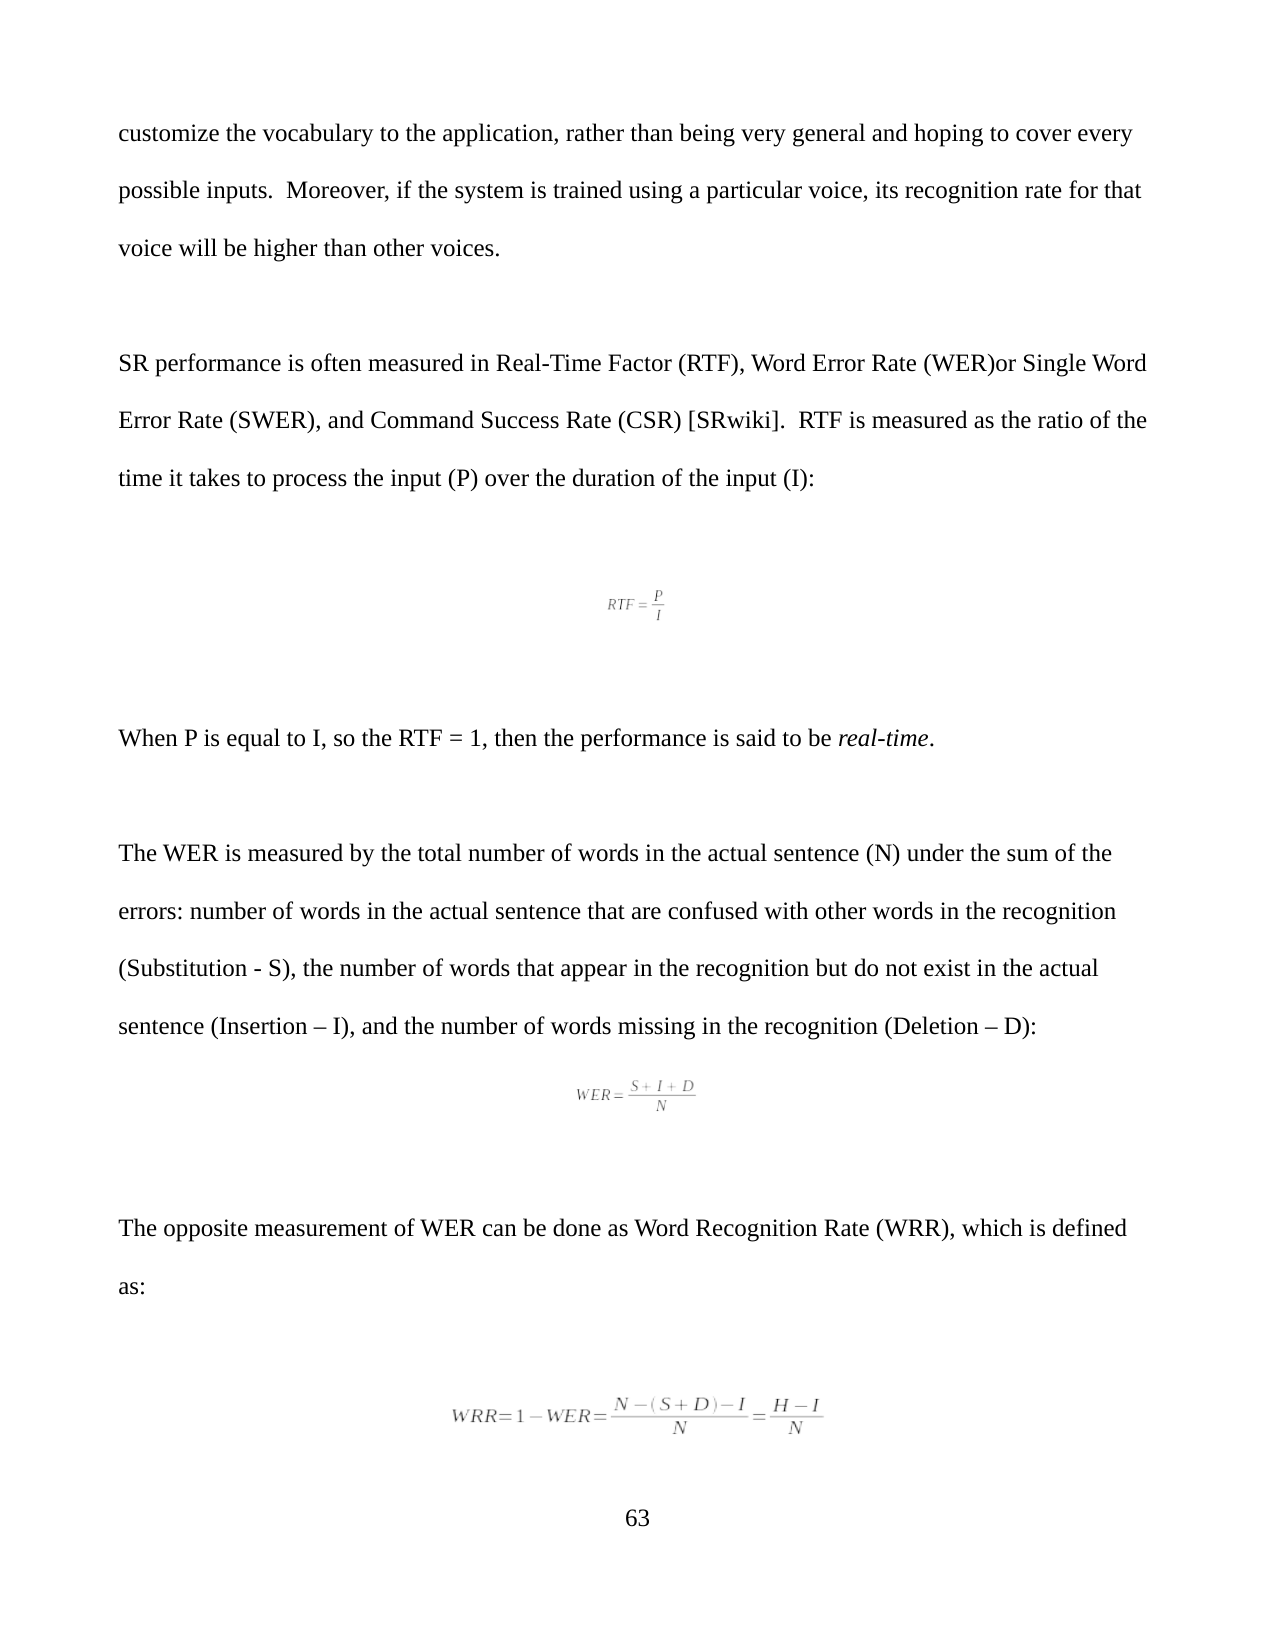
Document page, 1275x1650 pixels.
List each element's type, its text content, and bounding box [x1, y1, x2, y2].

text When P is equal to I, so the RTF = 1, then the performance is said to be real-time. [118, 723, 1157, 752]
text The opposite measurement of WER can be done as Word Recognition Rate (WRR), which is defined as: [118, 1213, 1157, 1299]
text The WER is measured by the total number of words in the actual sentence (N) under the sum of the errors: number of words in the actual sentence that are confused with other words in the recognition (Substitution - S), the number of words that appear in the recognition but do not exist in the actual sentence (Insertion – I), and the number of words missing in the recognition (Deletion – D): [118, 838, 1157, 1039]
text SR performance is often measured in Real-Time Factor (RTF), Word Error Rate (WER)or Single Word Error Rate (SWER), and Command Success Rate (CSR) [SRwiki]. RTF is measured as the ratio of the time it takes to process the input (P) over the duration of the input (I): [118, 348, 1157, 492]
text customize the vocabulary to the application, rather than being very general and hoping to cover every possible inputs. Moreover, if the system is trained using a particular voice, its recognition rate for that voice will be higher than other voices. [118, 118, 1157, 262]
